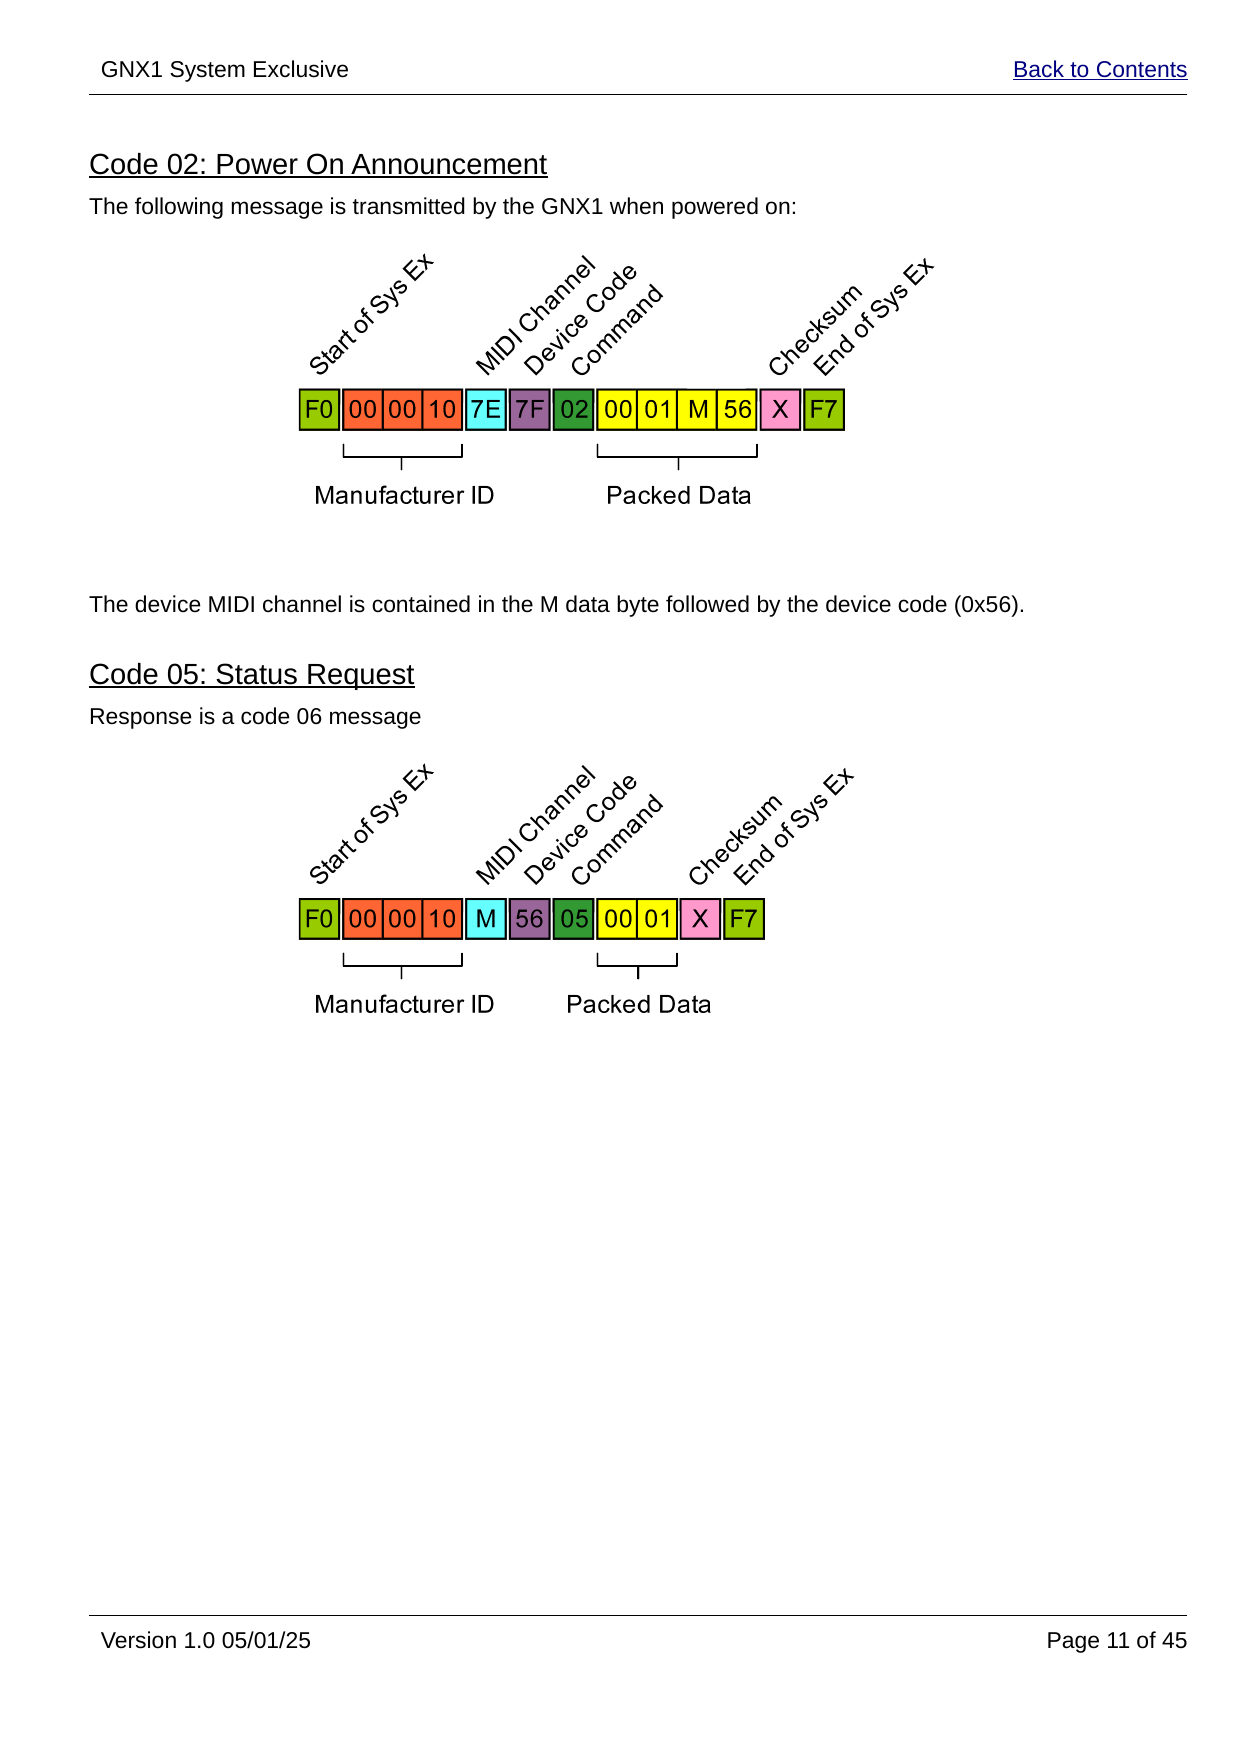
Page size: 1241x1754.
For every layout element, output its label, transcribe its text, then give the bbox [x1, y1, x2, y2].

subtitle Code 02: Power On Announcement [89, 147, 1187, 181]
text The following message is transmitted by the GNX1 when powered on: [89, 193, 1187, 219]
text The device MIDI channel is contained in the M data byte followed by the device code (0x56). [89, 591, 1187, 617]
text Response is a code 06 message [89, 703, 1187, 729]
picture [298, 252, 978, 510]
picture [298, 762, 978, 1019]
subtitle Code 05: Status Request [89, 657, 1187, 690]
